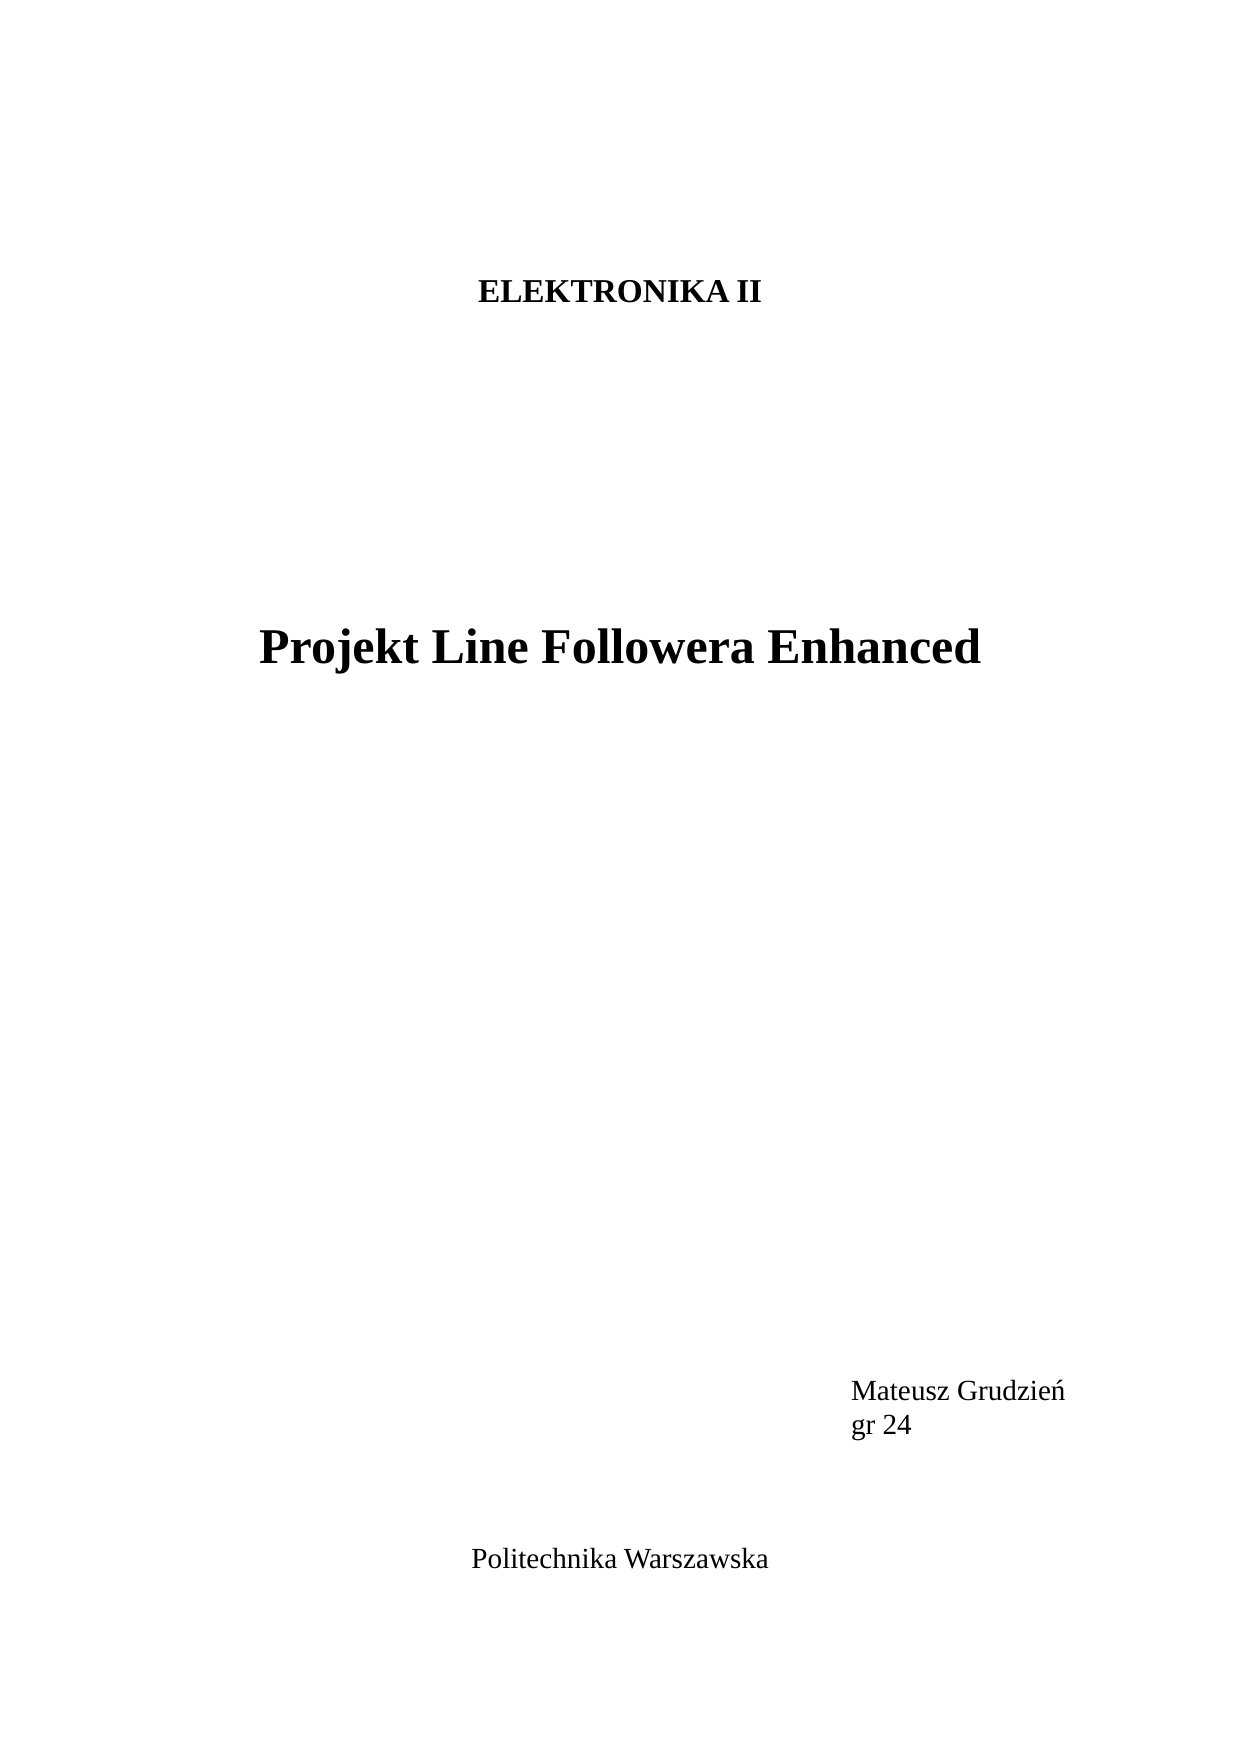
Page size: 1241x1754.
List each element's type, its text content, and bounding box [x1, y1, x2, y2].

text ELEKTRONIKA II [118, 271, 1122, 310]
text Projekt Line Followera Enhanced [118, 616, 1122, 674]
text Mateusz Grudzień [851, 1373, 1122, 1407]
text gr 24 [851, 1407, 1122, 1441]
text Politechnika Warszawska [118, 1541, 1122, 1575]
